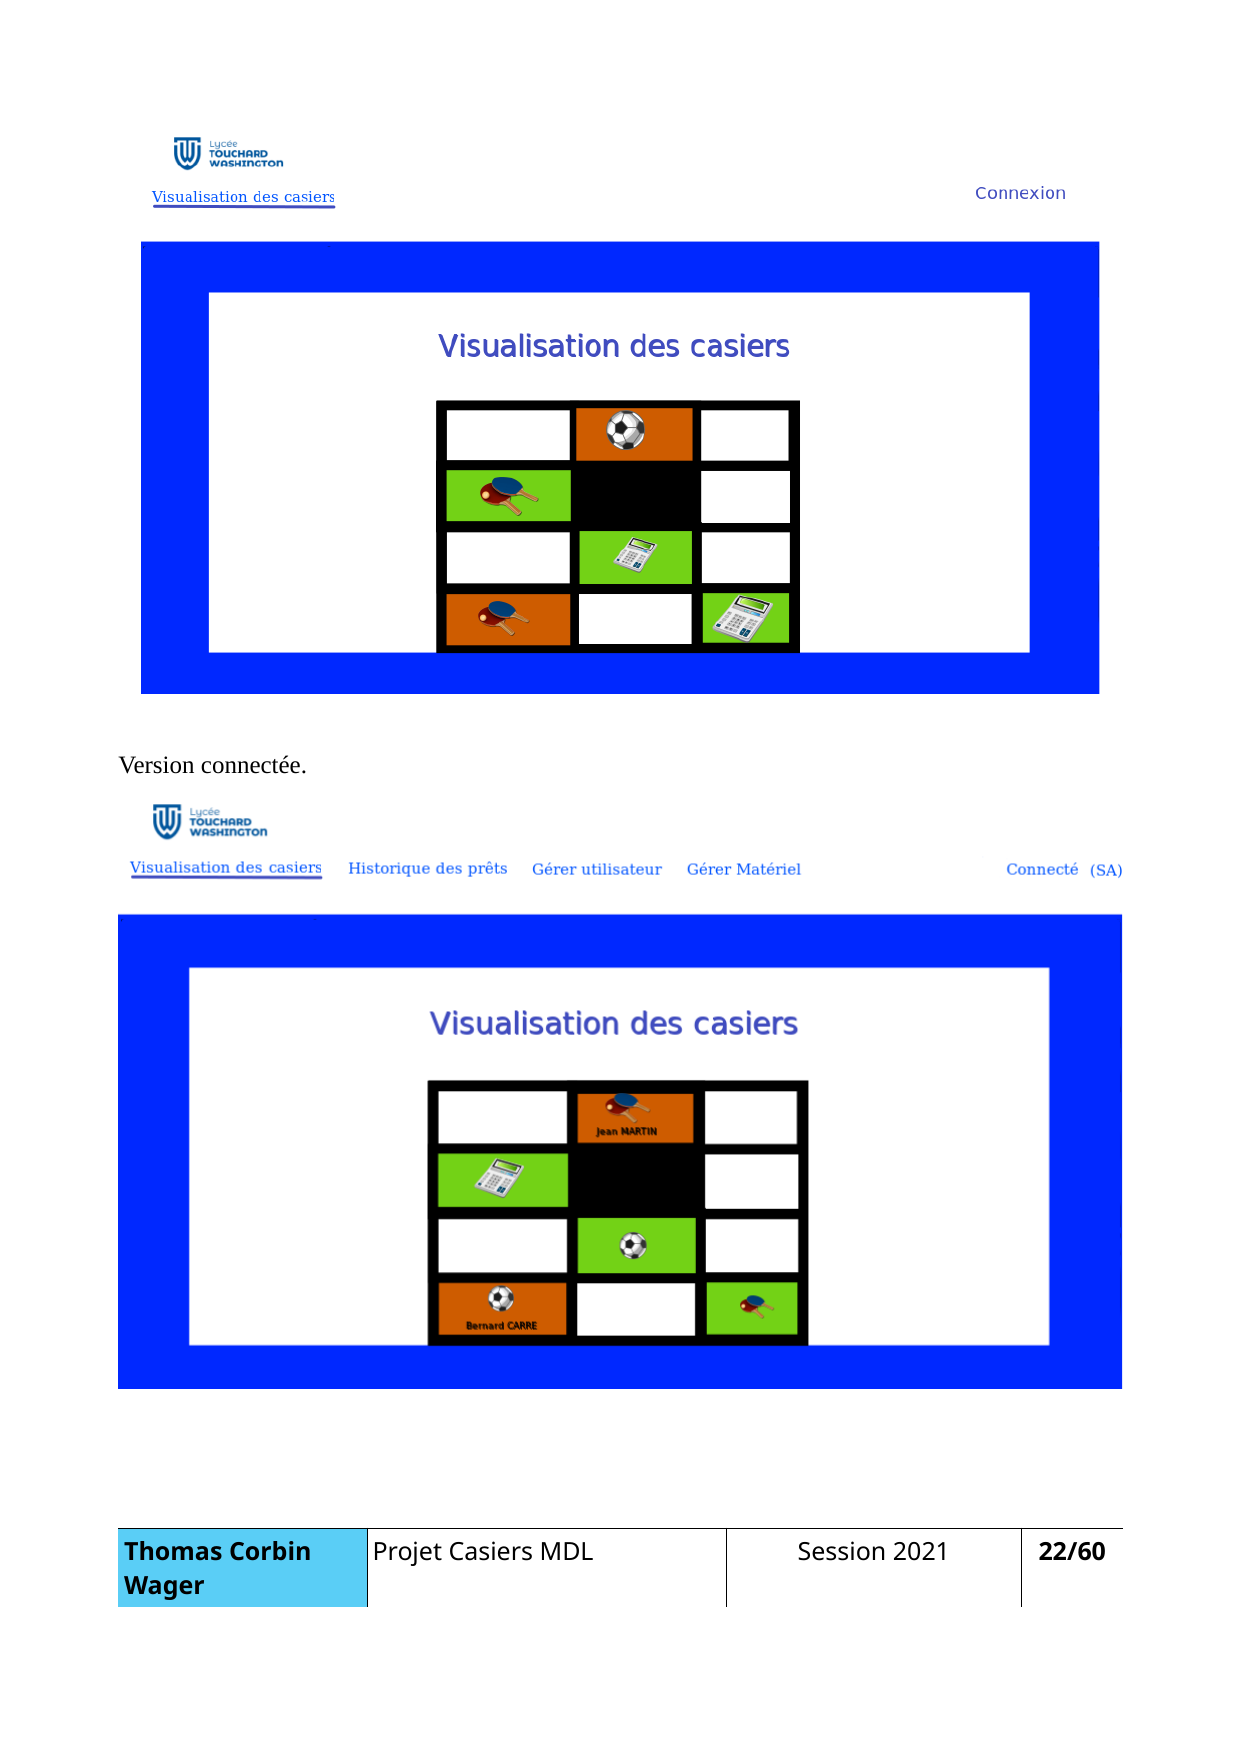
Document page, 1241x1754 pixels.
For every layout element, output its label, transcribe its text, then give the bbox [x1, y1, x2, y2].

text Version connectée. [118, 751, 1122, 779]
picture [141, 118, 1100, 694]
picture [118, 786, 1123, 1389]
